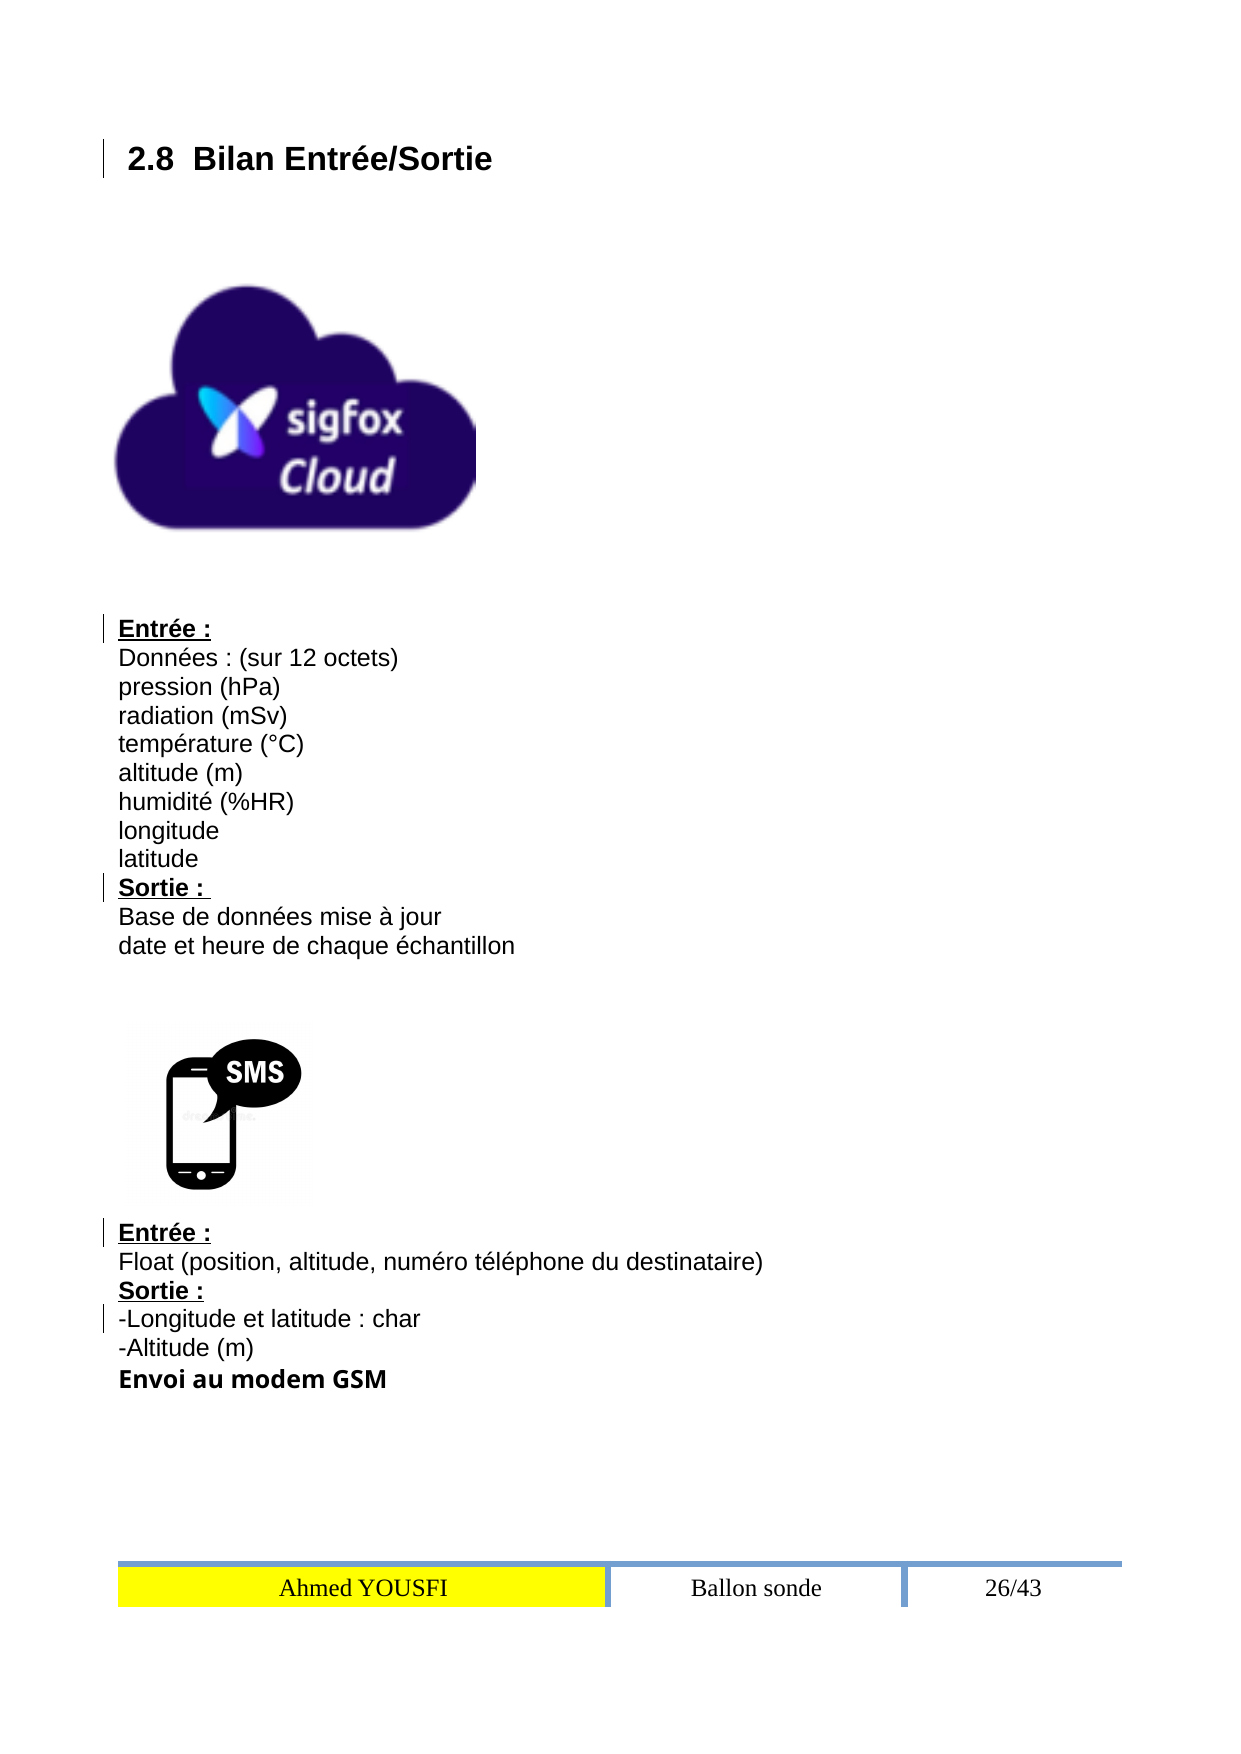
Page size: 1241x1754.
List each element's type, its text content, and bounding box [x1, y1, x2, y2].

text température (°C) [118, 729, 1122, 758]
subtitle Bilan Entrée/Sortie [118, 139, 1122, 178]
text latitude [118, 844, 1122, 873]
text date et heure de chaque échantillon [118, 931, 1122, 959]
text Entrée : [118, 1218, 1122, 1247]
text Base de données mise à jour [118, 902, 1122, 931]
text radiation (mSv) [118, 701, 1122, 729]
text Sortie : [118, 873, 1122, 902]
text -Longitude et latitude : char [118, 1304, 1122, 1333]
text humidité (%HR) [118, 787, 1122, 816]
text pression (hPa) [118, 672, 1122, 701]
text Envoi au modem GSM [118, 1362, 1122, 1396]
text Entrée : [118, 614, 1122, 643]
text Sortie : [118, 1276, 1122, 1304]
text longitude [118, 816, 1122, 844]
text Données : (sur 12 octets) [118, 643, 1122, 672]
text -Altitude (m) [118, 1333, 1122, 1362]
picture [110, 268, 476, 538]
text altitude (m) [118, 758, 1122, 787]
text Float (position, altitude, numéro téléphone du destinataire) [118, 1247, 1122, 1276]
picture [125, 1021, 313, 1206]
